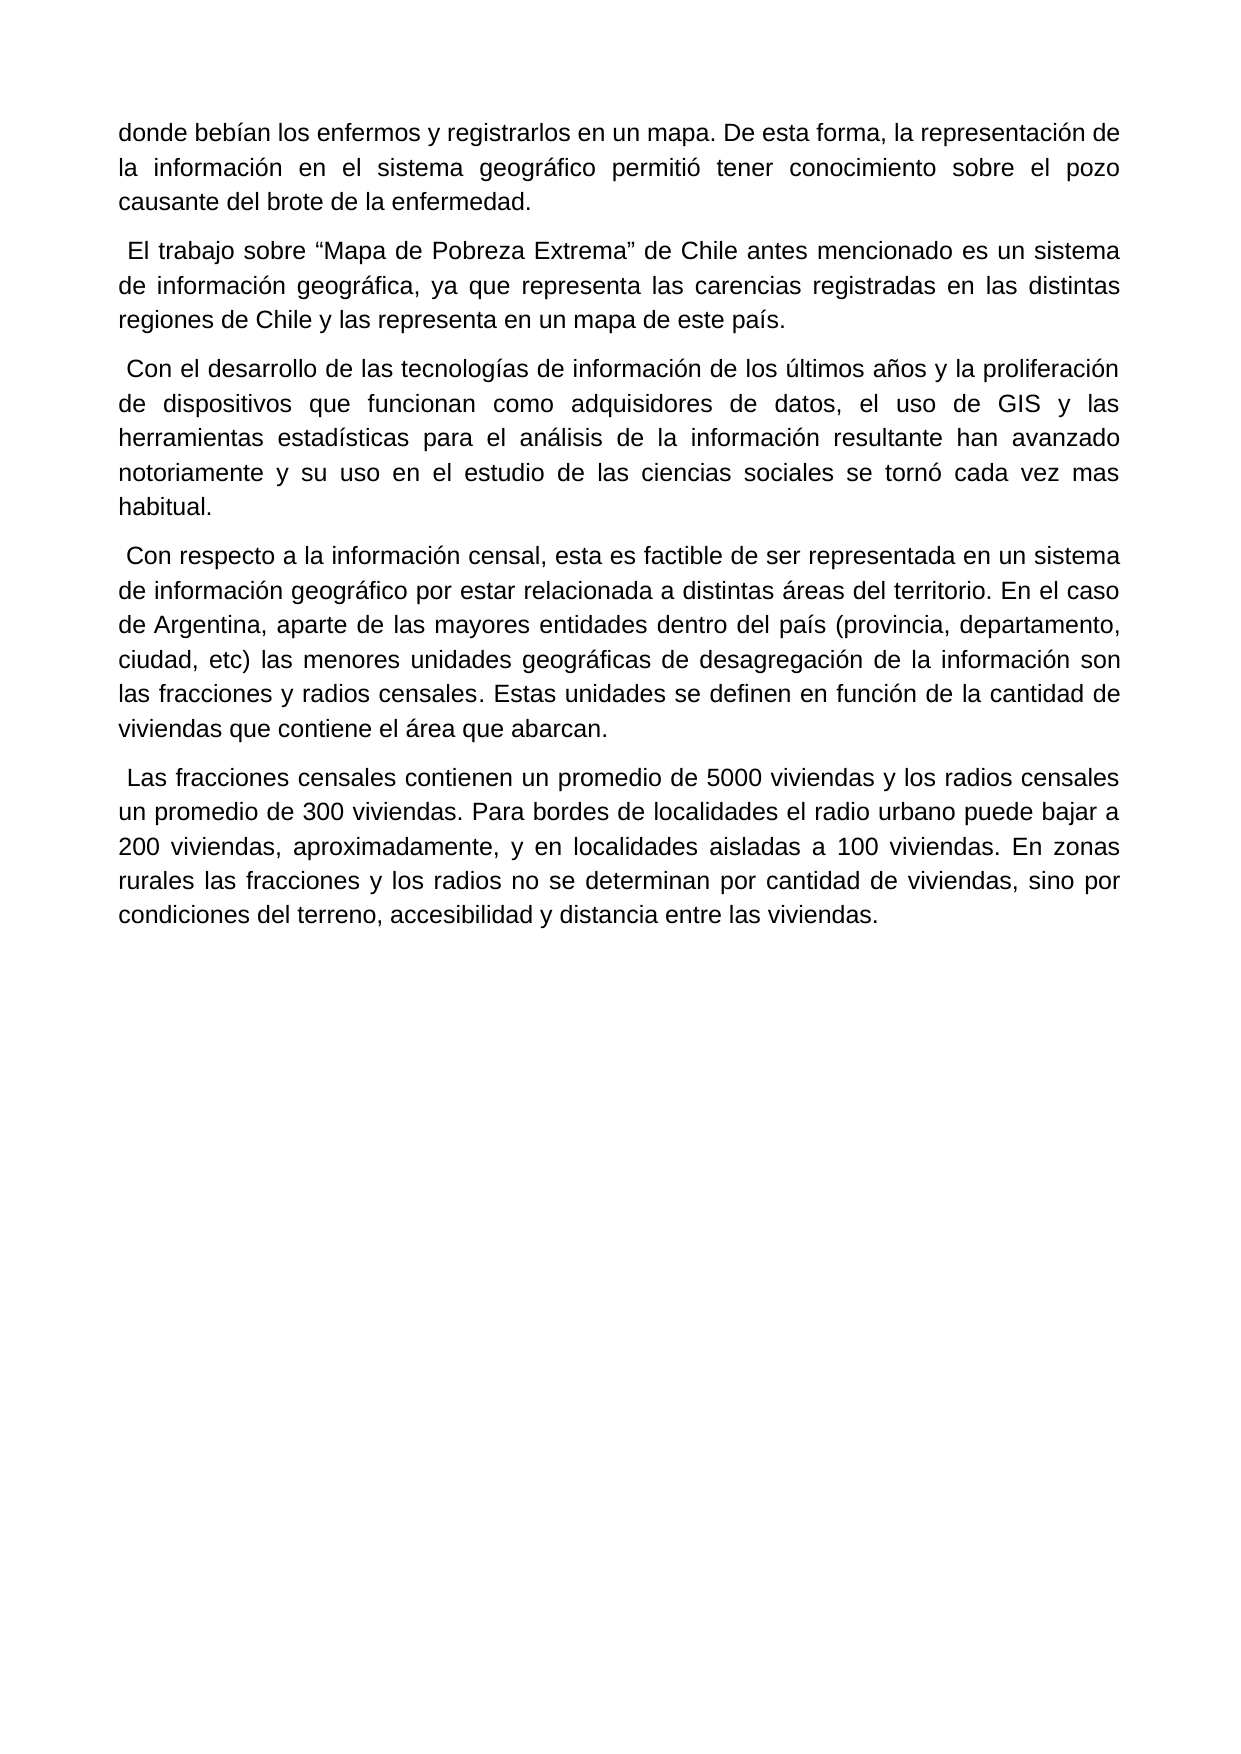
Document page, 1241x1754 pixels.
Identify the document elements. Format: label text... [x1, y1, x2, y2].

text Con el desarrollo de las tecnologías de información de los últimos años y la proliferación de dispositivos que funcionan como adquisidores de datos, el uso de GIS y las herramientas estadísticas para el análisis de la información resultante han avanzado notoriamente y su uso en el estudio de las ciencias sociales se tornó cada vez mas habitual. [118, 354, 1122, 521]
text Con respecto a la información censal, esta es factible de ser representada en un sistema de información geográfico por estar relacionada a distintas áreas del territorio. En el caso de Argentina, aparte de las mayores entidades dentro del país (provincia, departamento, ciudad, etc) las menores unidades geográficas de desagregación de la información son las fracciones y radios censales. Estas unidades se definen en función de la cantidad de viviendas que contiene el área que abarcan. [118, 541, 1122, 742]
text Las fracciones censales contienen un promedio de 5000 viviendas y los radios censales un promedio de 300 viviendas. Para bordes de localidades el radio urbano puede bajar a 200 viviendas, aproximadamente, y en localidades aisladas a 100 viviendas. En zonas rurales las fracciones y los radios no se determinan por cantidad de viviendas, sino por condiciones del terreno, accesibilidad y distancia entre las viviendas. [118, 763, 1122, 929]
text El trabajo sobre “Mapa de Pobreza Extrema” de Chile antes mencionado es un sistema de información geográfica, ya que representa las carencias registradas en las distintas regiones de Chile y las representa en un mapa de este país. [118, 236, 1122, 334]
text donde bebían los enfermos y registrarlos en un mapa. De esta forma, la representación de la información en el sistema geográfico permitió tener conocimiento sobre el pozo causante del brote de la enfermedad. [118, 118, 1122, 216]
